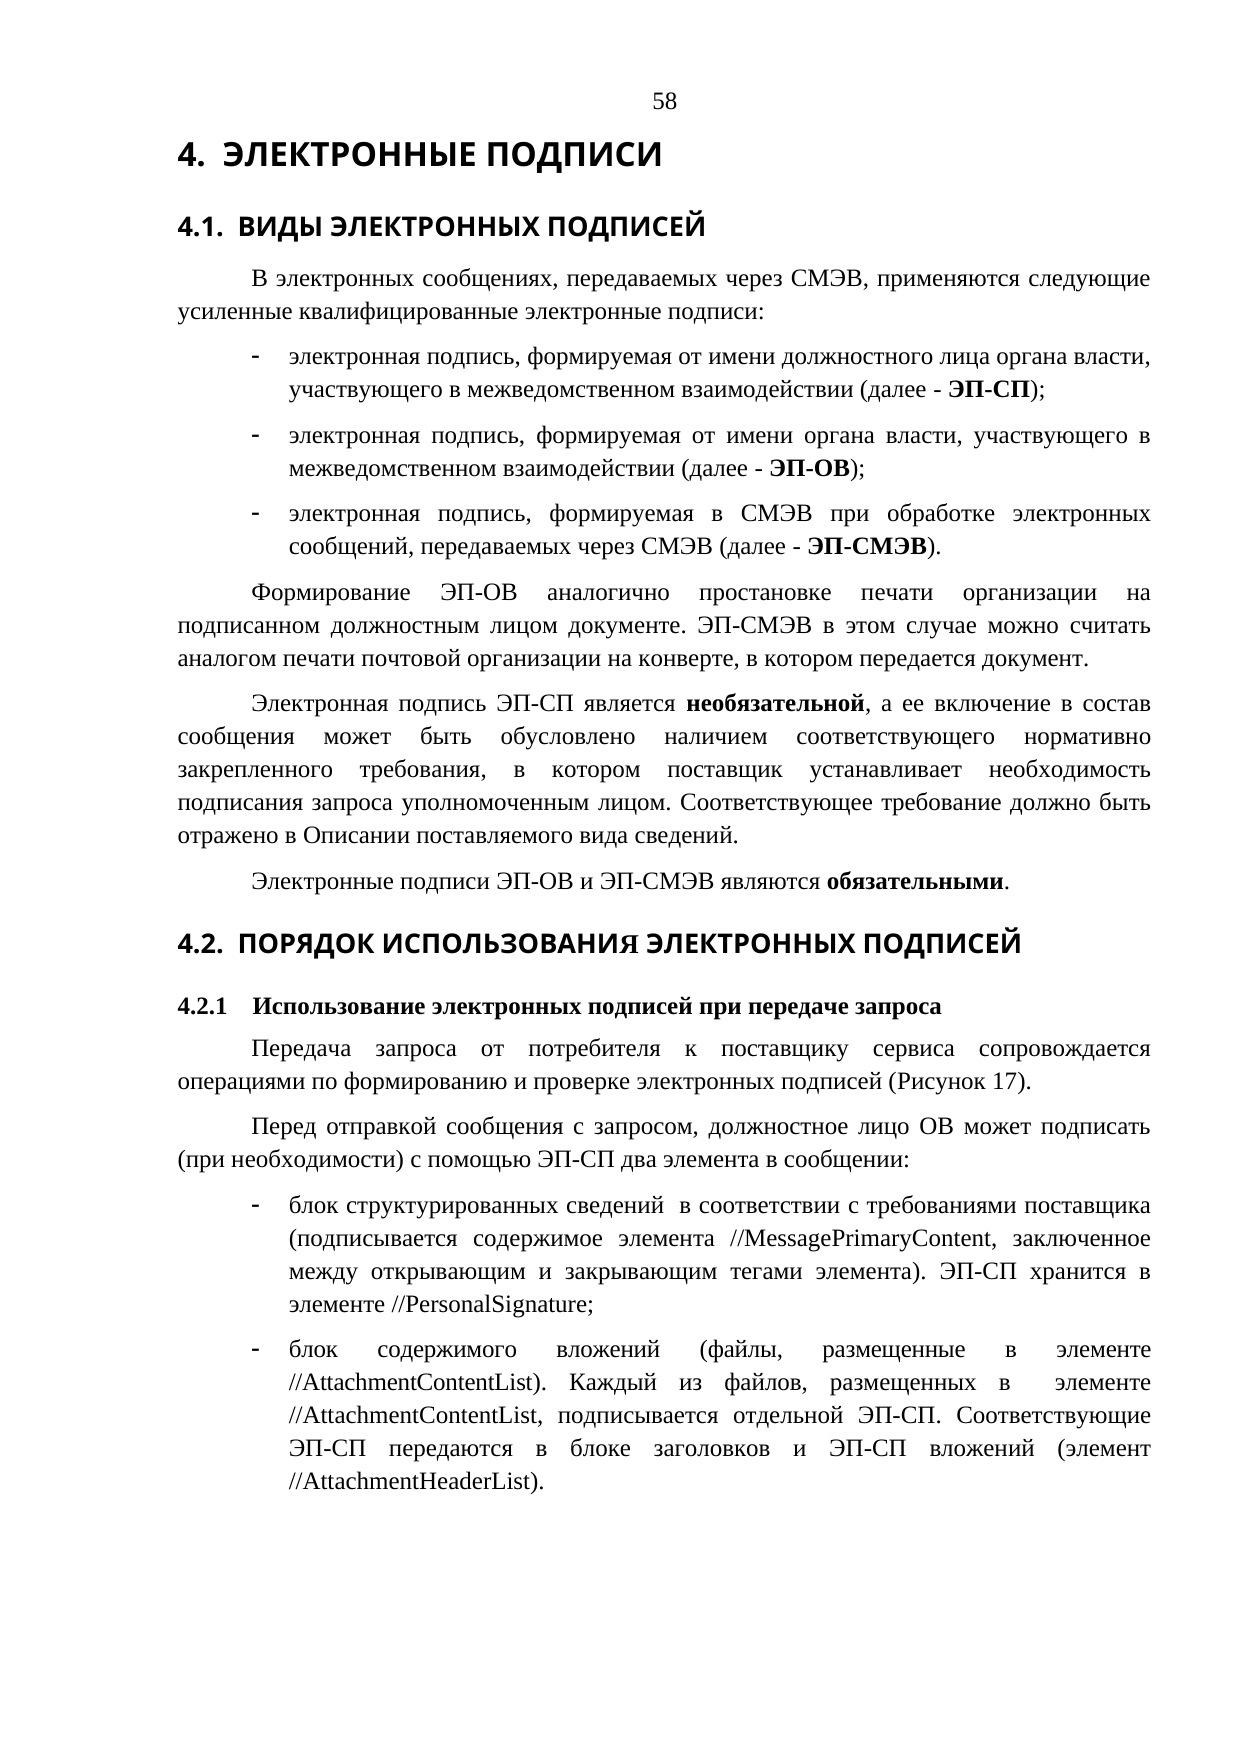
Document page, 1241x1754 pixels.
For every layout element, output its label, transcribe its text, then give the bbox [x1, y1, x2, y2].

text Электронная подпись ЭП-СП является необязательной, а ее включение в состав сообщения может быть обусловлено наличием соответствующего нормативно закрепленного требования, в котором поставщик устанавливает необходимость подписания запроса уполномоченным лицом. Соответствующее требование должно быть отражено в Описании поставляемого вида сведений. [177, 688, 1152, 849]
list блок содержимого вложений (файлы, размещенные в элементе //AttachmentContentList). Каждый из файлов, размещенных в элементе //AttachmentContentList, подписывается отдельной ЭП-СП. Соответствующие ЭП-СП передаются в блоке заголовков и ЭП-СП вложений (элемент //AttachmentHeaderList). [251, 1334, 1152, 1495]
text Перед отправкой сообщения с запросом, должностное лицо ОВ может подписать (при необходимости) с помощью ЭП-СП два элемента в сообщении: [177, 1111, 1152, 1173]
subtitle Виды электронных подписей [177, 208, 1152, 245]
text Электронные подписи ЭП-ОВ и ЭП-СМЭВ являются обязательными. [177, 866, 1152, 895]
list электронная подпись, формируемая от имени органа власти, участвующего в межведомственном взаимодействии (далее - ЭП-ОВ); [251, 420, 1152, 482]
list электронная подпись, формируемая в СМЭВ при обработке электронных сообщений, передаваемых через СМЭВ (далее - ЭП-СМЭВ). [251, 498, 1152, 560]
list блок структурированных сведений в соответствии с требованиями поставщика (подписывается содержимое элемента //MessagePrimaryContent, заключенное между открывающим и закрывающим тегами элемента). ЭП-СП хранится в элементе //PersonalSignature; [251, 1190, 1152, 1318]
subtitle Порядок использования электронных подписей [177, 924, 1152, 961]
text Формирование ЭП-ОВ аналогично простановке печати организации на подписанном должностным лицом документе. ЭП-СМЭВ в этом случае можно считать аналогом печати почтовой организации на конверте, в котором передается документ. [177, 577, 1152, 672]
list электронная подпись, формируемая от имени должностного лица органа власти, участвующего в межведомственном взаимодействии (далее - ЭП-СП); [251, 341, 1152, 403]
subtitle Использование электронных подписей при передаче запроса [177, 991, 1152, 1020]
text Передача запроса от потребителя к поставщику сервиса сопровождается операциями по формированию и проверке электронных подписей (Рисунок 17). [177, 1033, 1152, 1094]
text В электронных сообщениях, передаваемых через СМЭВ, применяются следующие усиленные квалифицированные электронные подписи: [177, 263, 1152, 324]
subtitle Электронные подписи [177, 131, 1152, 176]
